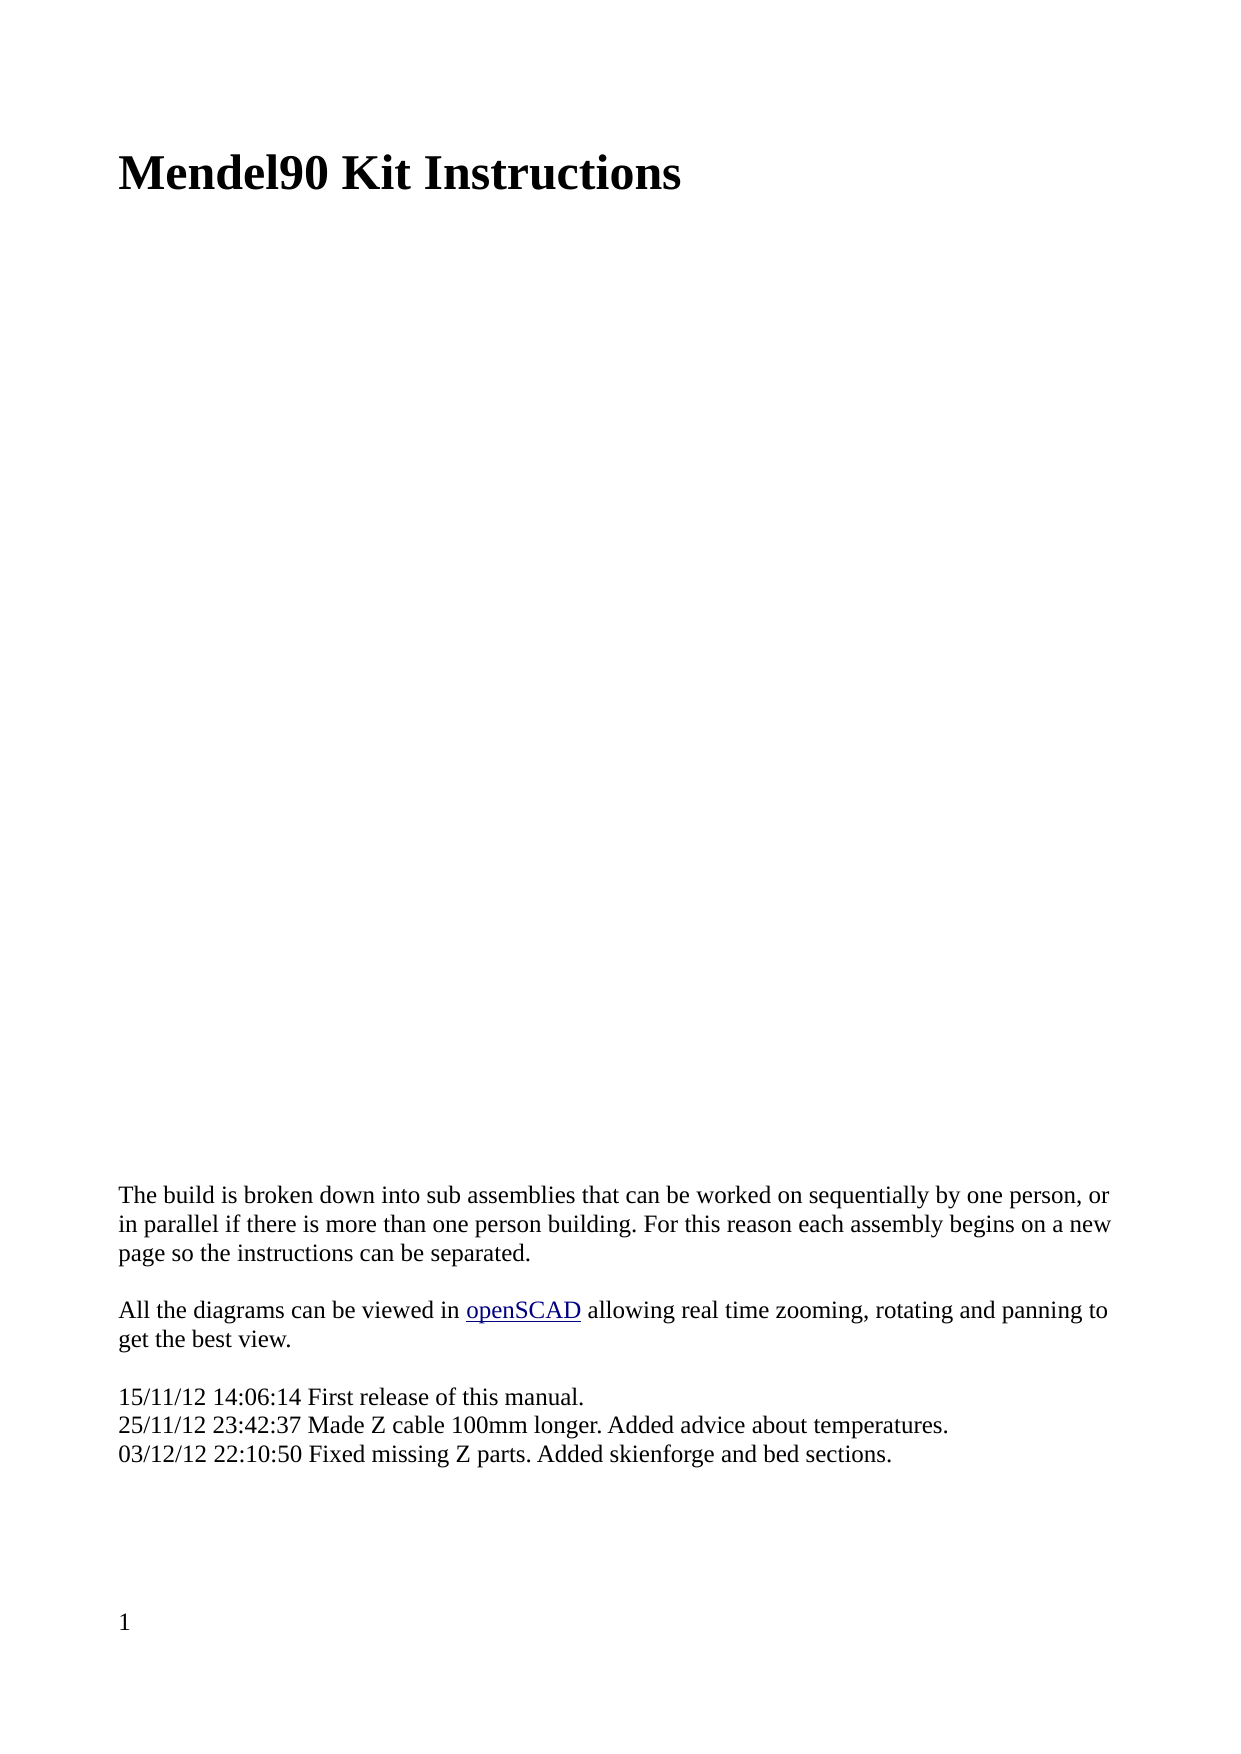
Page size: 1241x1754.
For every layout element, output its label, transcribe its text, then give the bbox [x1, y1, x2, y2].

text All the diagrams can be viewed in openSCAD allowing real time zooming, rotating and panning to get the best view. [118, 1296, 1122, 1353]
text The build is broken down into sub assemblies that can be worked on sequentially by one person, or in parallel if there is more than one person building. For this reason each assembly begins on a new page so the instructions can be separated. [118, 1181, 1122, 1267]
text 03/12/12 22:10:50 Fixed missing Z parts. Added skienforge and bed sections. [118, 1439, 1122, 1468]
subtitle Mendel90 Kit Instructions [118, 143, 1122, 201]
text 25/11/12 23:42:38 Made Z cable 100mm longer. Added advice about temperatures. [118, 1411, 1122, 1439]
text 15/11/12 14:06:15 First release of this manual. [118, 1382, 1122, 1411]
